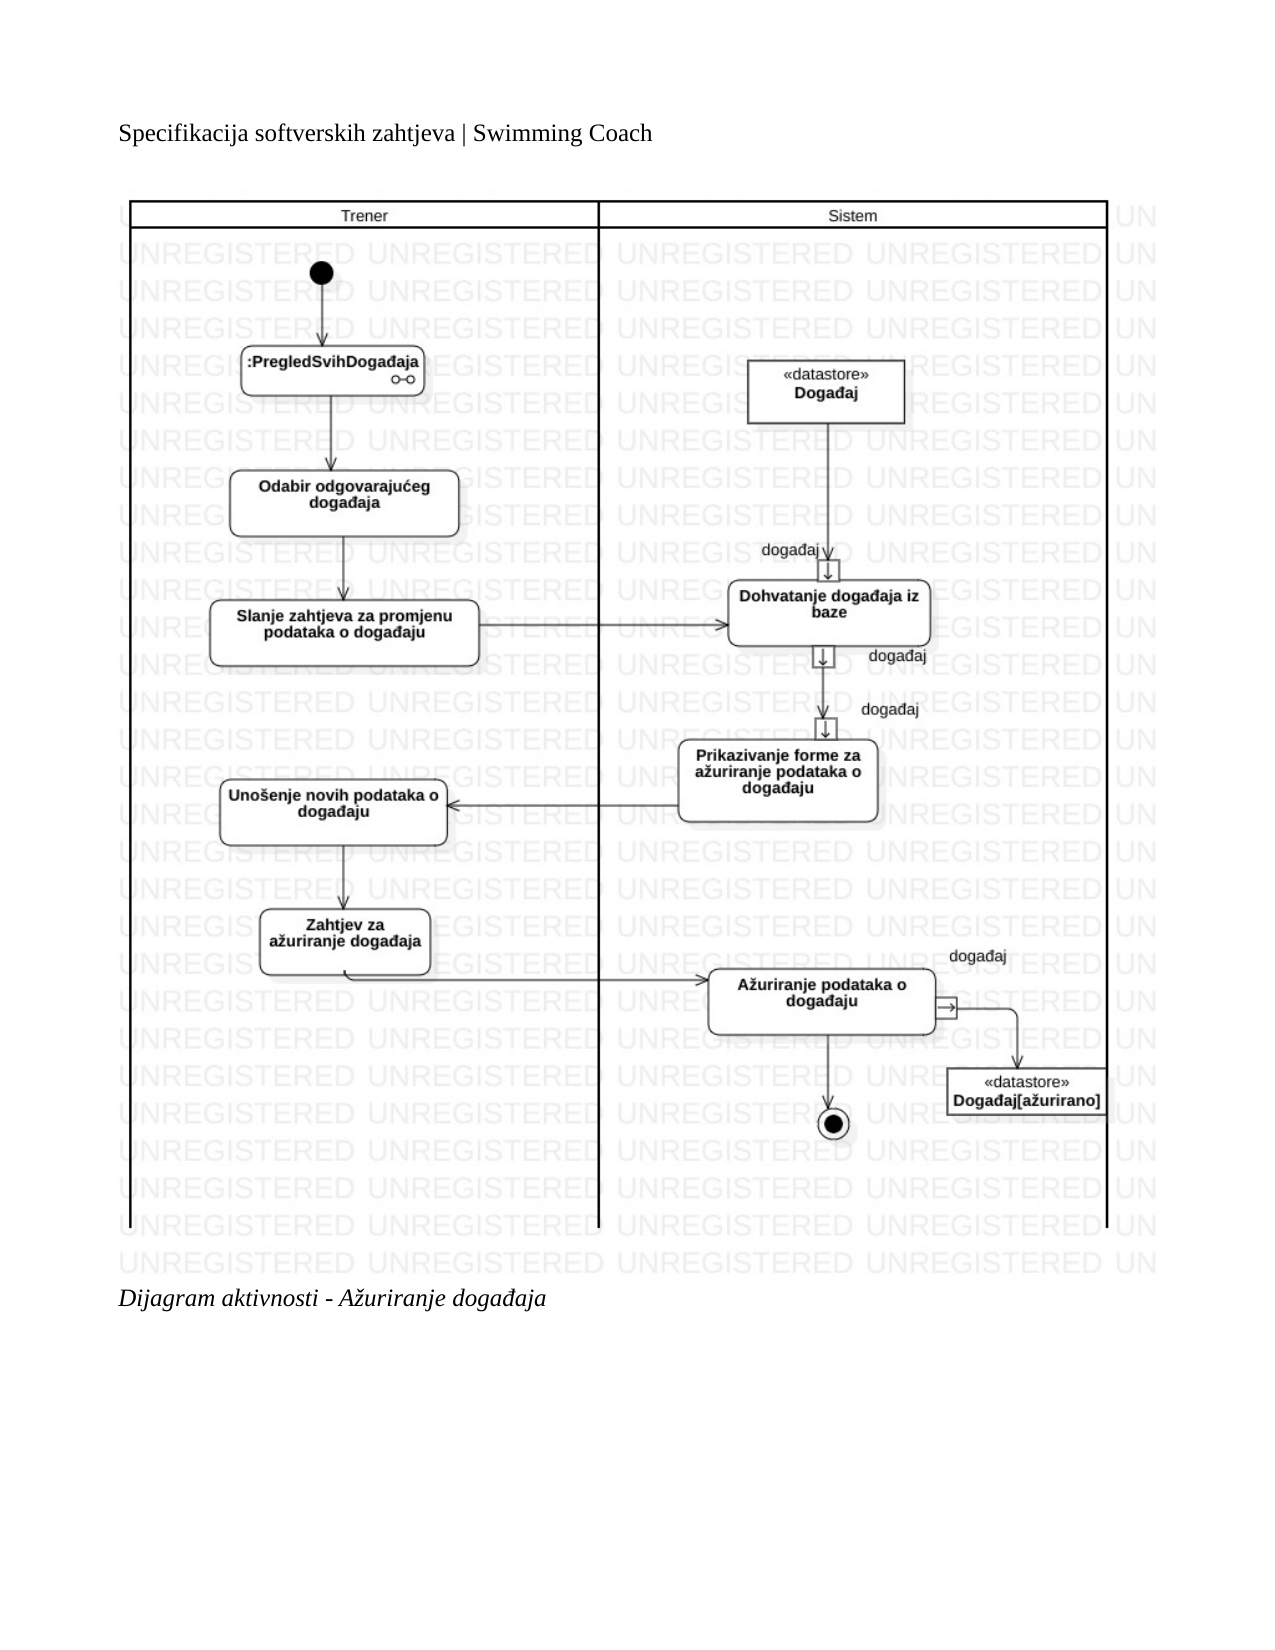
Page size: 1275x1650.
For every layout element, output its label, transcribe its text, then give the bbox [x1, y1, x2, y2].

text Dijagram aktivnosti - Ažuriranje događaja [118, 1278, 1157, 1312]
picture [118, 189, 1157, 1278]
